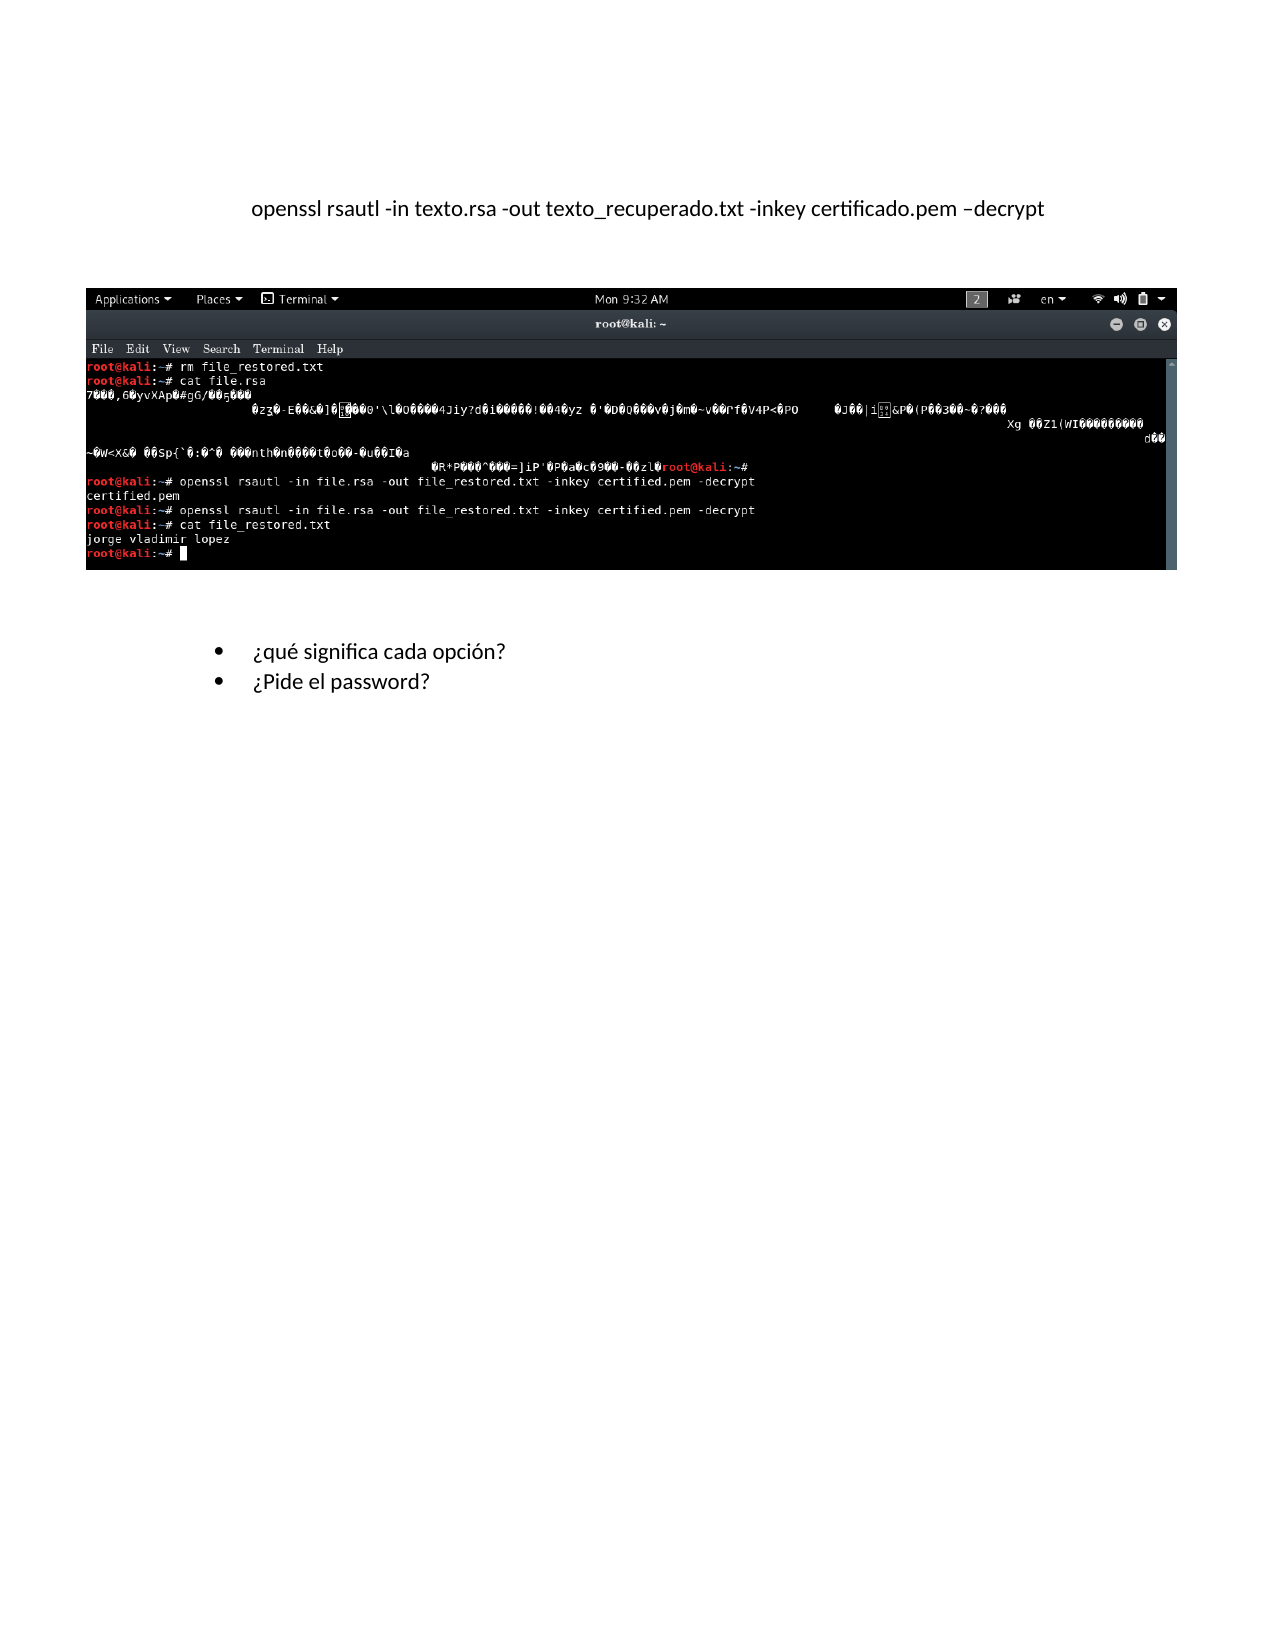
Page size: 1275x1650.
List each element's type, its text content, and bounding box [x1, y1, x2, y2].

list ¿qué significa cada opción? [215, 637, 1098, 665]
picture [86, 288, 1156, 570]
text openssl rsautl -in texto.rsa -out texto_recuperado.txt -inkey certificado.pem –decrypt [177, 194, 1098, 222]
list ¿Pide el password? [215, 667, 1098, 696]
